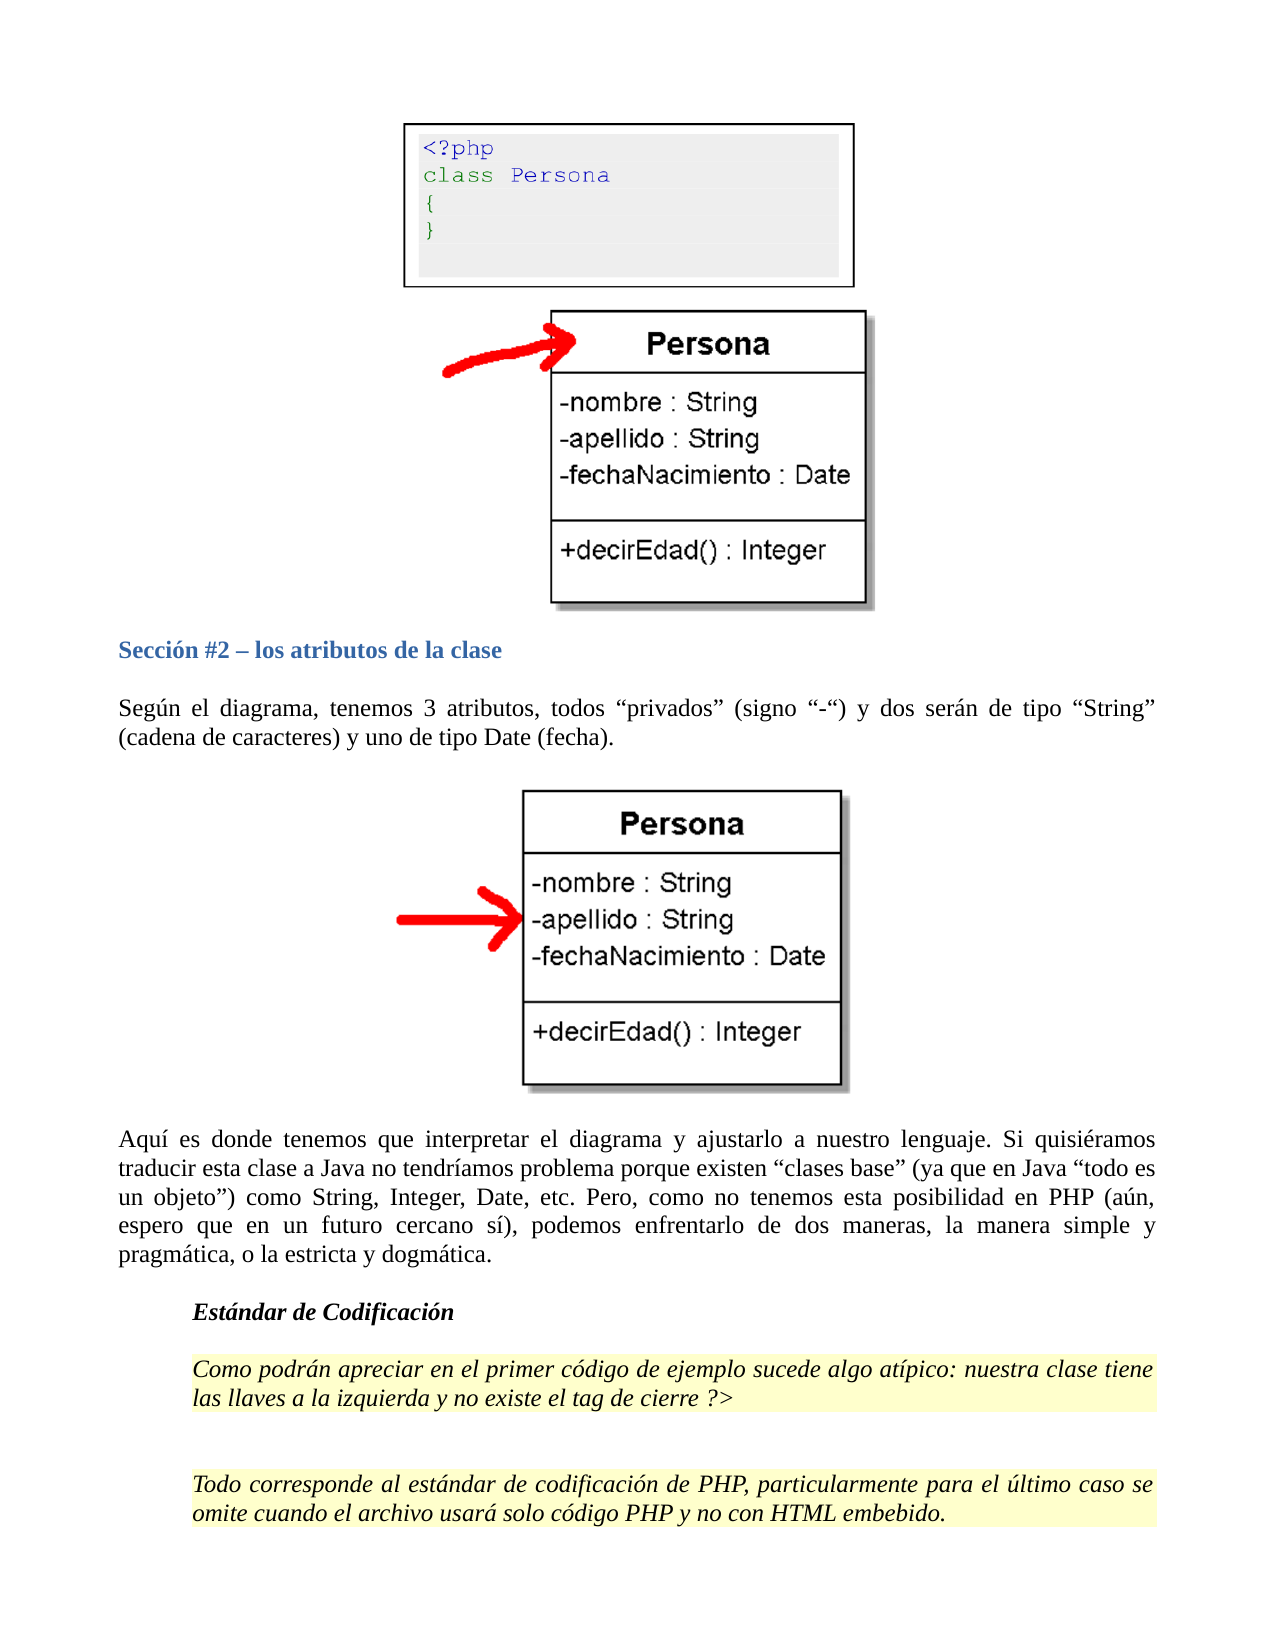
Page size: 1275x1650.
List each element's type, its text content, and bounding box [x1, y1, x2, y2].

text Estándar de Codificación [192, 1297, 1157, 1326]
text Todo corresponde al estándar de codificación de PHP, particularmente para el último caso se omite cuando el archivo usará solo código PHP y no con HTML embebido. [192, 1469, 1157, 1527]
picture [396, 118, 879, 615]
text Sección #2 – los atributos de la clase [118, 636, 1157, 664]
picture [386, 781, 854, 1098]
text Como podrán apreciar en el primer código de ejemplo sucede algo atípico: nuestra clase tiene las llaves a la izquierda y no existe el tag de cierre ?> [192, 1354, 1157, 1412]
text Aquí es donde tenemos que interpretar el diagrama y ajustarlo a nuestro lenguaje. Si quisiéramos traducir esta clase a Java no tendríamos problema porque existen “clases base” (ya que en Java “todo es un objeto”) como String, Integer, Date, etc. Pero, como no tenemos esta posibilidad en PHP (aún, espero que en un futuro cercano sí), podemos enfrentarlo de dos maneras, la manera simple y pragmática, o la estricta y dogmática. [118, 1124, 1157, 1268]
text Según el diagrama, tenemos 3 atributos, todos “privados” (signo “-“) y dos serán de tipo “String” (cadena de caracteres) y uno de tipo Date (fecha). [118, 693, 1157, 751]
